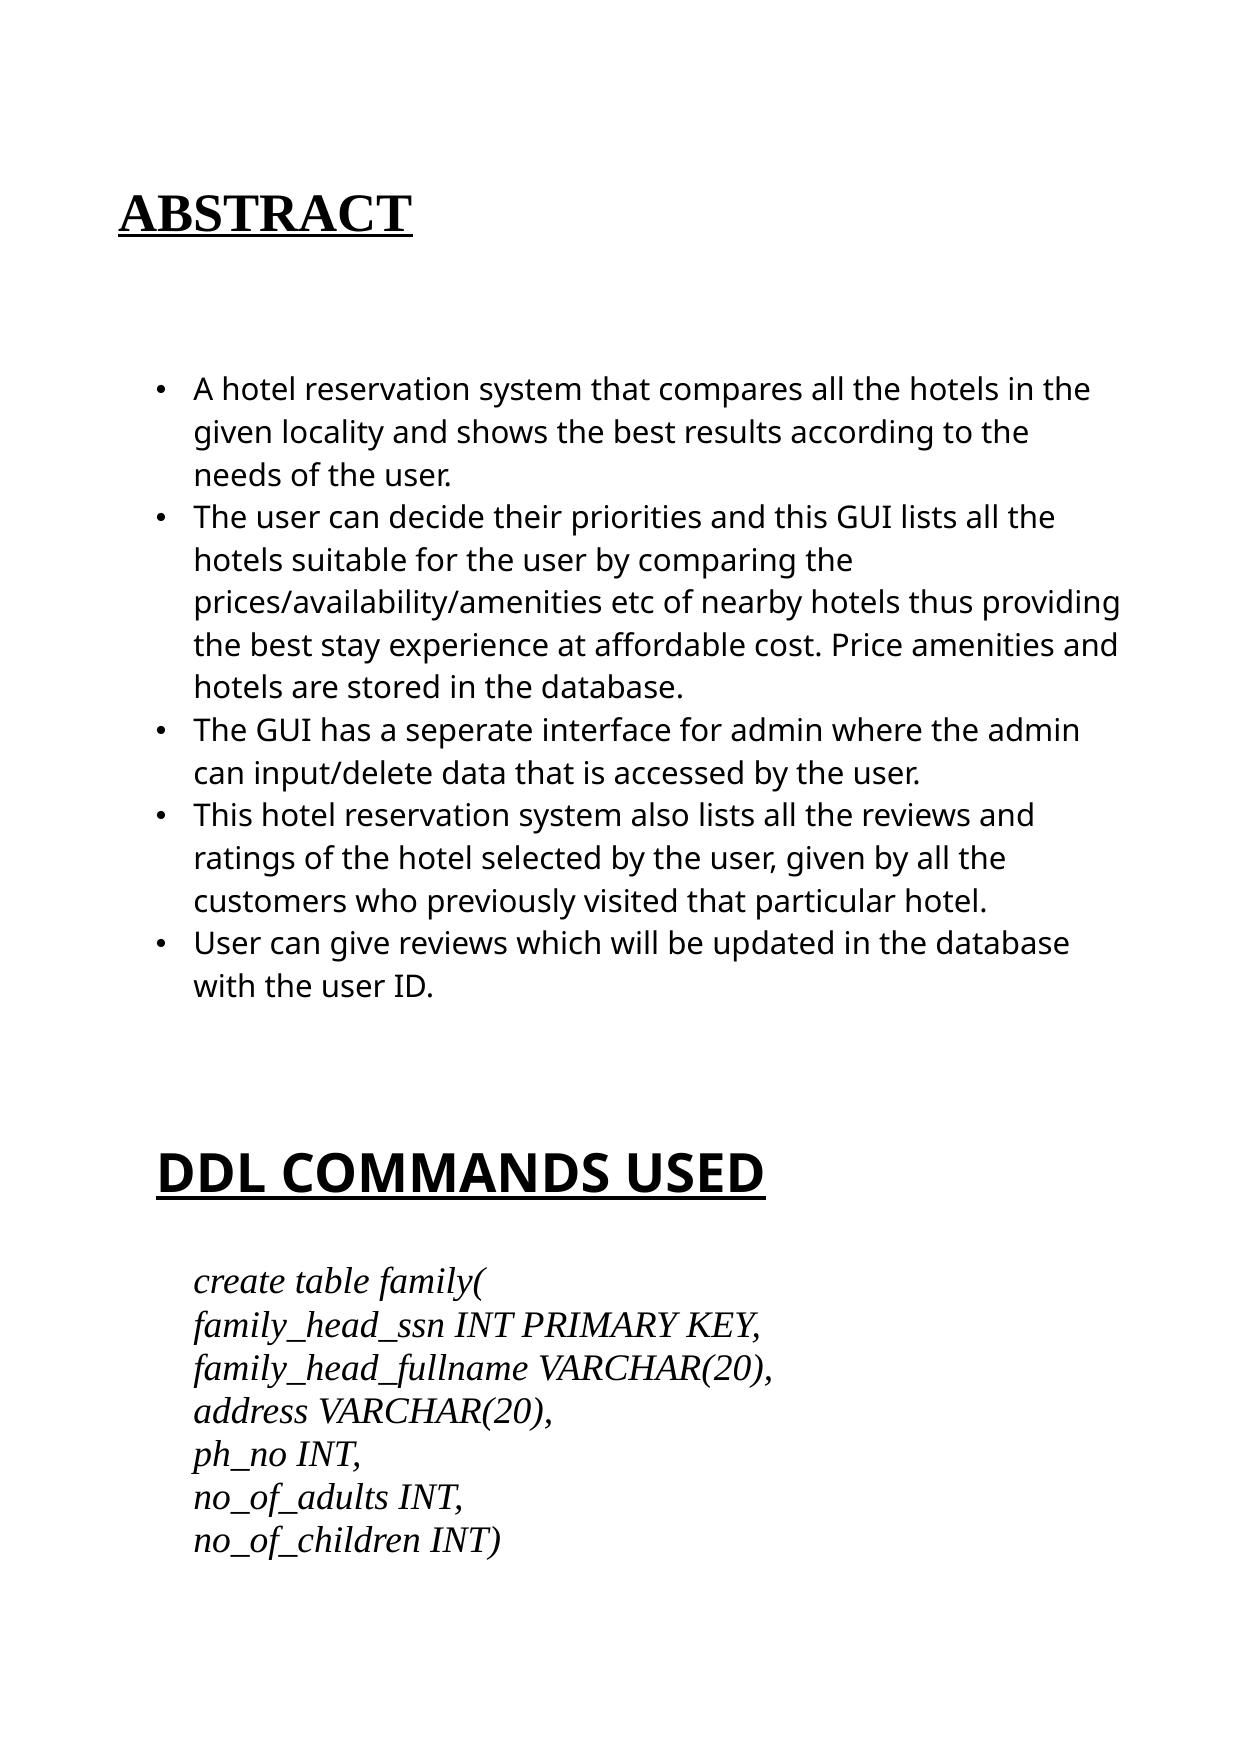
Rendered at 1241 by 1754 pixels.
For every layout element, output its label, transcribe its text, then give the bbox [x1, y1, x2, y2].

list create table family( [156, 1259, 1122, 1302]
list The GUI has a seperate interface for admin where the admin can input/delete data that is accessed by the user. [156, 708, 1122, 793]
list no_of_adults INT, [156, 1474, 1122, 1518]
list no_of_children INT) [156, 1518, 1122, 1561]
list User can give reviews which will be updated in the database with the user ID. [156, 921, 1122, 1006]
list address VARCHAR(20), [156, 1388, 1122, 1431]
list This hotel reservation system also lists all the reviews and ratings of the hotel selected by the user, given by all the customers who previously visited that particular hotel. [156, 793, 1122, 921]
list family_head_ssn INT PRIMARY KEY, [156, 1302, 1122, 1345]
text DDL COMMANDS USED [156, 1134, 1122, 1208]
list ph_no INT, [156, 1431, 1122, 1474]
list The user can decide their priorities and this GUI lists all the hotels suitable for the user by comparing the prices/availability/amenities etc of nearby hotels thus providing the best stay experience at affordable cost. Price amenities and hotels are stored in the database. [156, 495, 1122, 708]
list family_head_fullname VARCHAR(20), [156, 1345, 1122, 1388]
text ABSTRACT [118, 180, 1122, 243]
list A hotel reservation system that compares all the hotels in the given locality and shows the best results according to the needs of the user. [156, 367, 1122, 495]
